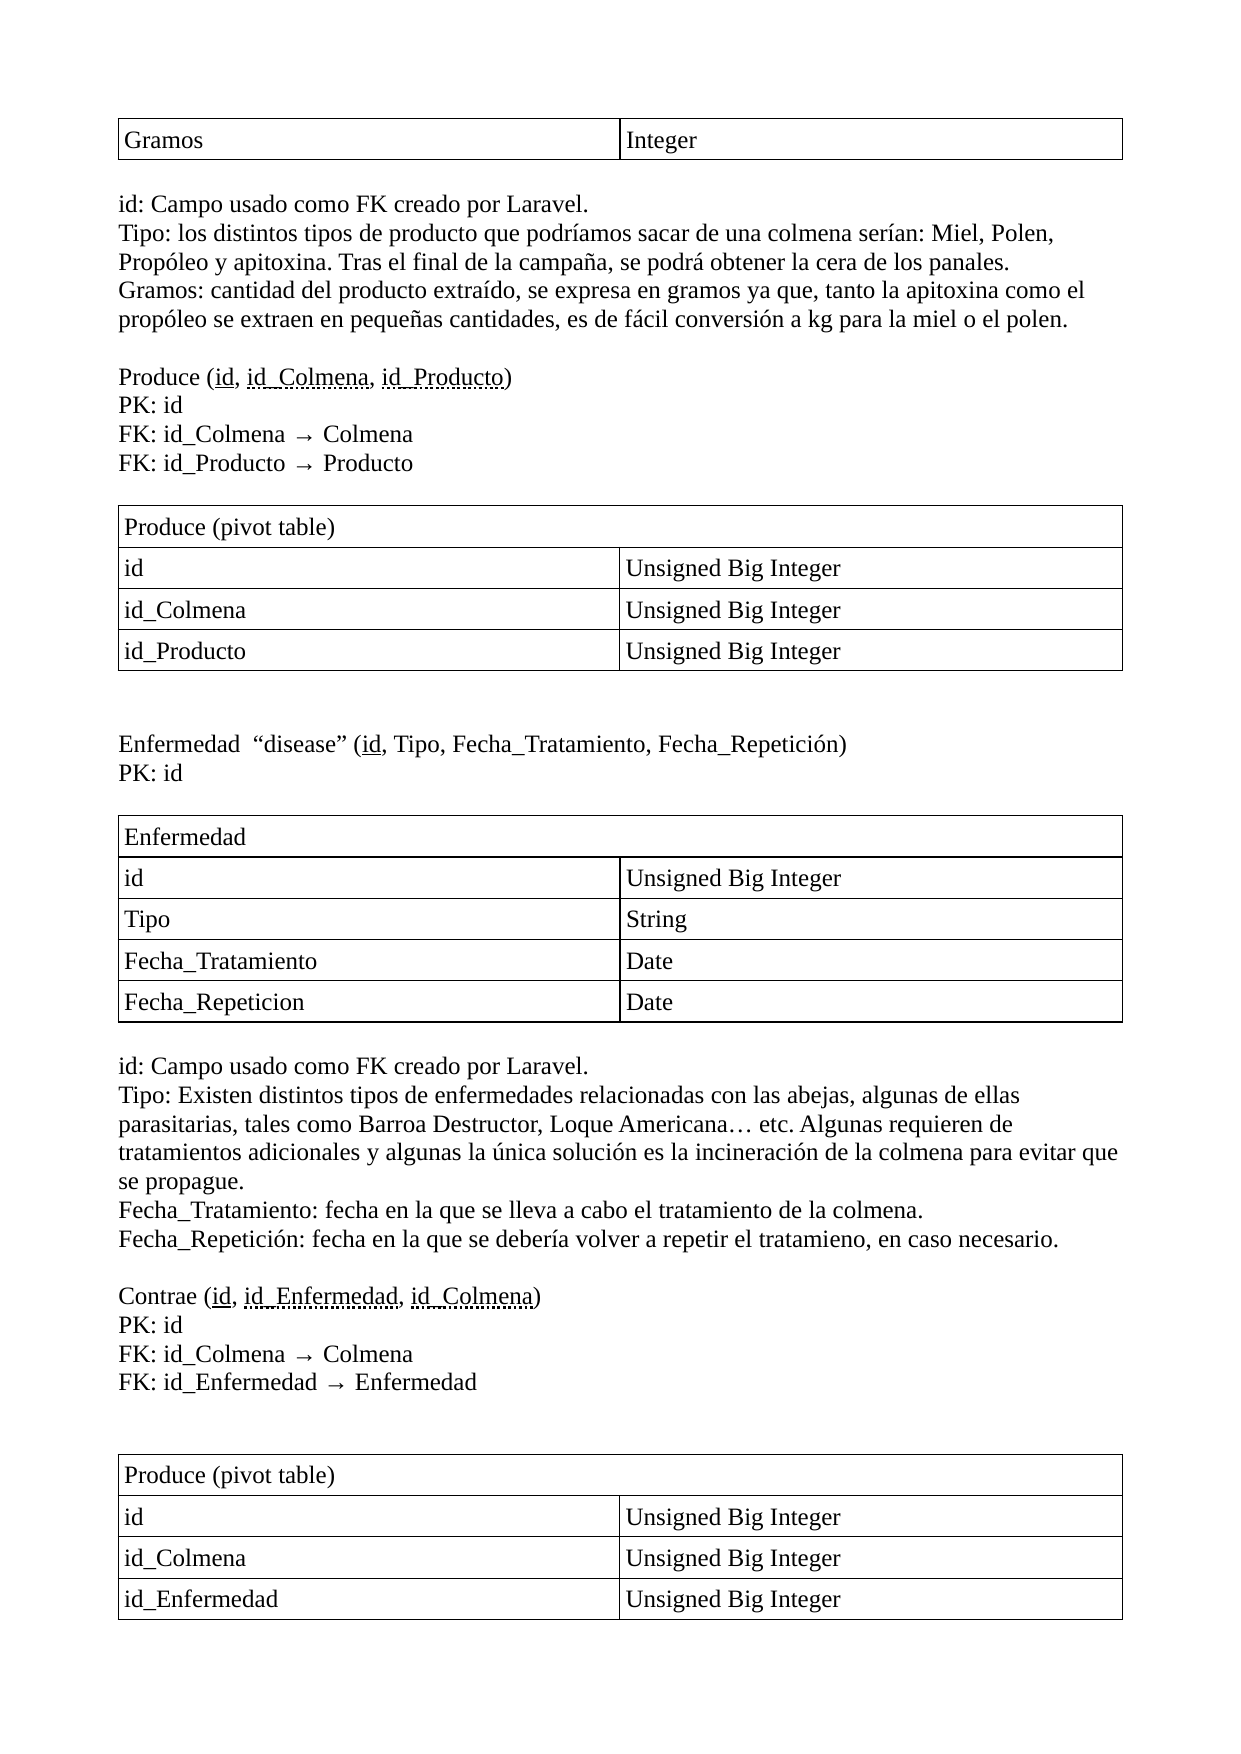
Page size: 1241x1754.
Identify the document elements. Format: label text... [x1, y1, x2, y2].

table_cell Gramos [119, 119, 619, 159]
table_cell id_Colmena [119, 589, 619, 629]
table_cell Unsigned Big Integer [620, 630, 1122, 670]
text Produce (id, id_Colmena, id_Producto) [118, 362, 1122, 390]
table_cell Unsigned Big Integer [621, 858, 1122, 898]
table_cell Unsigned Big Integer [620, 1537, 1122, 1577]
table_cell Integer [621, 119, 1122, 159]
table_cell Unsigned Big Integer [620, 548, 1122, 588]
text FK: id_Colmena → Colmena [118, 419, 1122, 448]
text Enfermedad “disease” (id, Tipo, Fecha_Tratamiento, Fecha_Repetición) [118, 729, 1122, 758]
text Contrae (id, id_Enfermedad, id_Colmena) [118, 1281, 1122, 1310]
text Fecha_Repetición: fecha en la que se debería volver a repetir el tratamieno, en caso necesario. [118, 1224, 1122, 1252]
table_cell id_Producto [119, 630, 619, 670]
table_cell id [119, 858, 619, 898]
table_cell id [119, 548, 619, 588]
table_cell Unsigned Big Integer [620, 1579, 1122, 1619]
text PK: id [118, 390, 1122, 419]
text PK: id [118, 758, 1122, 786]
table_header Enfermedad [119, 816, 1122, 856]
table_cell Tipo [119, 899, 619, 939]
table_cell Unsigned Big Integer [620, 1496, 1122, 1536]
text Tipo: Existen distintos tipos de enfermedades relacionadas con las abejas, algunas de ellas parasitarias, tales como Barroa Destructor, Loque Americana… etc. Algunas requieren de tratamientos adicionales y algunas la única solución es la incineración de la colmena para evitar que se propague. [118, 1080, 1122, 1195]
text id: Campo usado como FK creado por Laravel. [118, 1051, 1122, 1080]
text FK: id_Colmena → Colmena [118, 1339, 1122, 1367]
table_cell Fecha_Repeticion [119, 981, 619, 1021]
table_cell Date [621, 940, 1122, 980]
table_cell Fecha_Tratamiento [119, 940, 619, 980]
table_cell id_Enfermedad [119, 1579, 619, 1619]
text FK: id_Producto → Producto [118, 448, 1122, 477]
table_cell String [621, 899, 1122, 939]
table_cell Date [621, 981, 1122, 1021]
table_header Produce (pivot table) [119, 506, 1122, 547]
text Gramos: cantidad del producto extraído, se expresa en gramos ya que, tanto la apitoxina como el propóleo se extraen en pequeñas cantidades, es de fácil conversión a kg para la miel o el polen. [118, 275, 1122, 333]
table_cell Unsigned Big Integer [620, 589, 1122, 629]
text FK: id_Enfermedad → Enfermedad [118, 1367, 1122, 1396]
table_cell id [119, 1496, 619, 1536]
text PK: id [118, 1310, 1122, 1339]
text Fecha_Tratamiento: fecha en la que se lleva a cabo el tratamiento de la colmena. [118, 1195, 1122, 1224]
text Tipo: los distintos tipos de producto que podríamos sacar de una colmena serían: Miel, Polen, Propóleo y apitoxina. Tras el final de la campaña, se podrá obtener la cera de los panales. [118, 218, 1122, 275]
text id: Campo usado como FK creado por Laravel. [118, 189, 1122, 218]
table_cell id_Colmena [119, 1537, 619, 1577]
table_header Produce (pivot table) [119, 1455, 1122, 1495]
